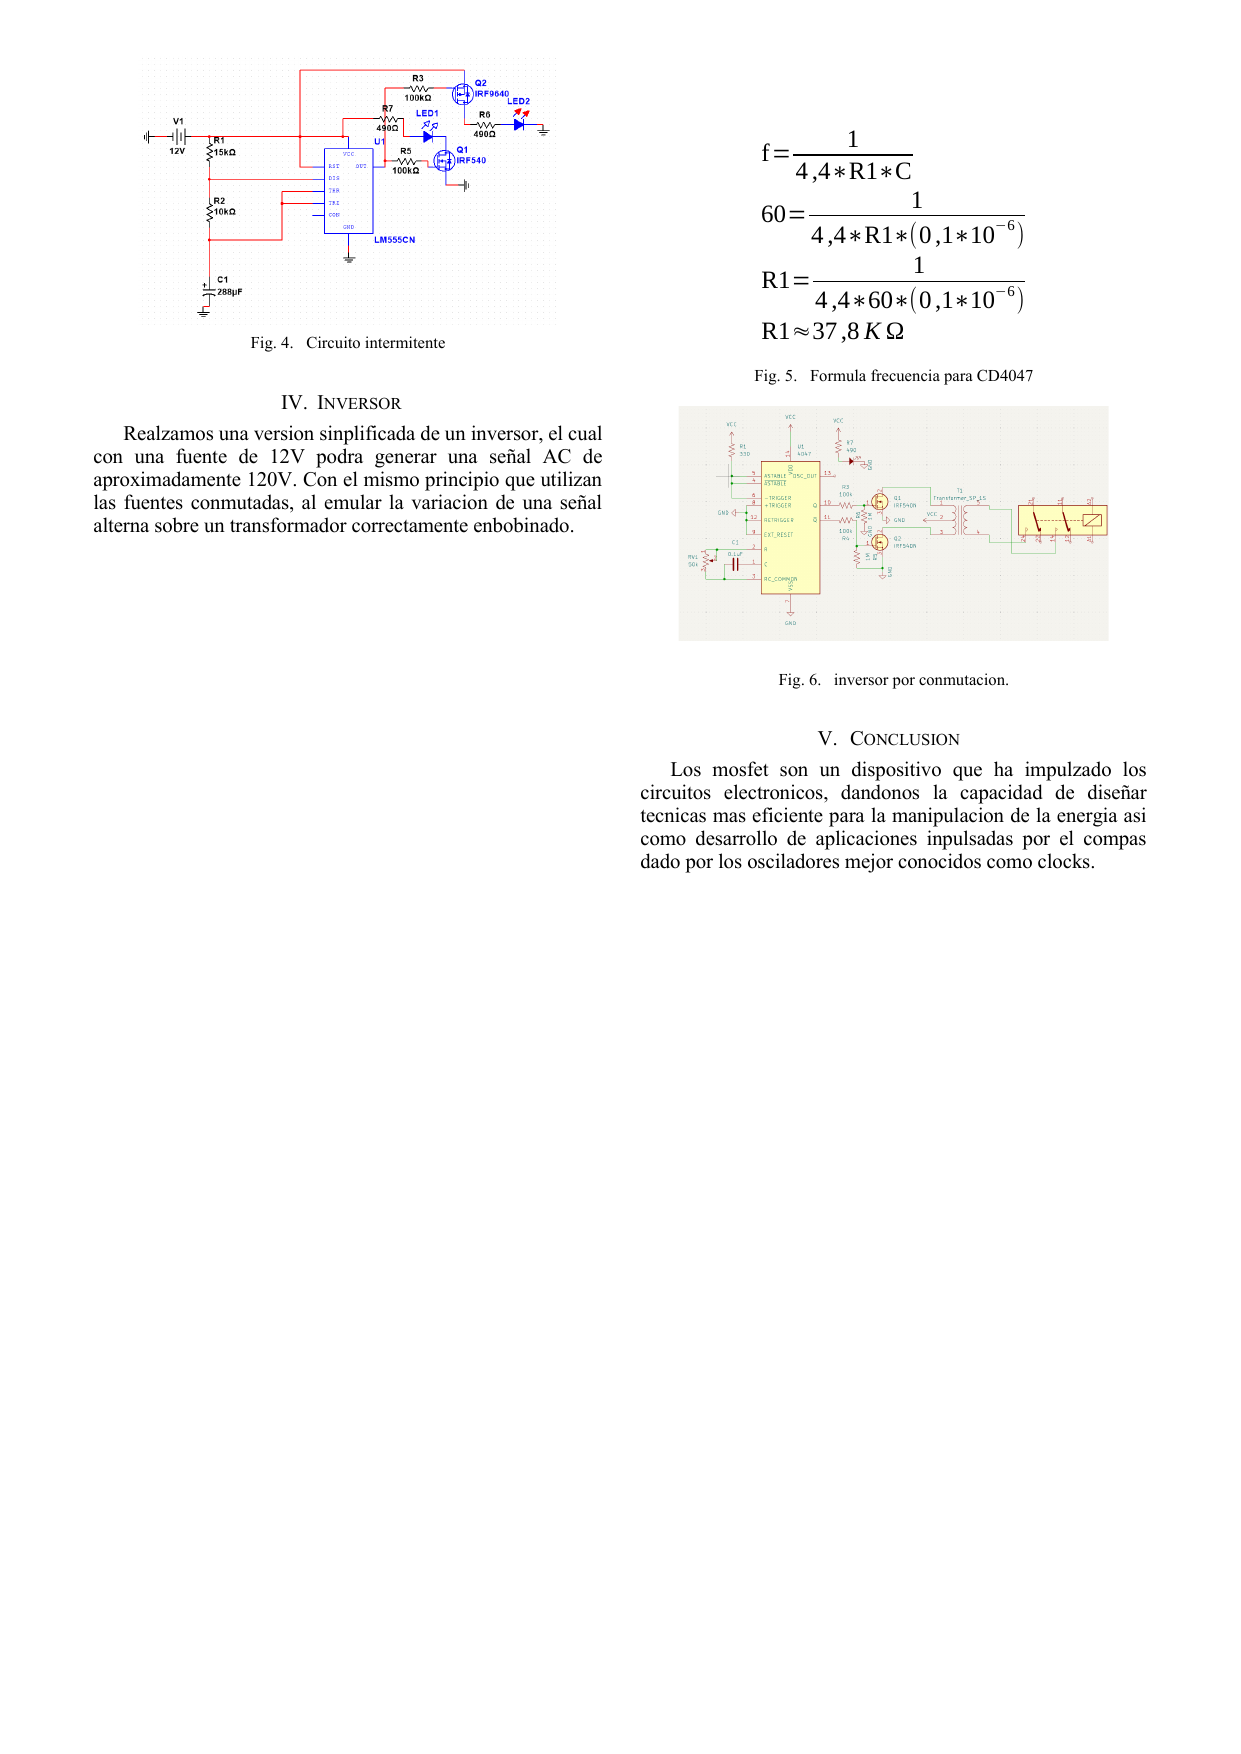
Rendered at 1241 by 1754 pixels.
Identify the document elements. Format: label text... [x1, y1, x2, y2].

picture [138, 56, 558, 325]
text Los mosfet son un dispositivo que ha impulzado los circuitos electronicos, dandonos la capacidad de diseñar tecnicas mas eficiente para la manipulacion de la energia asi como desarrollo de aplicaciones inpulsadas por el compas dado por los osciladores mejor conocidos como clocks. [640, 759, 1147, 873]
list Circuito intermitente [93, 64, 603, 352]
picture [678, 406, 1109, 641]
subtitle Conclusion [640, 726, 1147, 750]
subtitle Inversor [93, 390, 603, 414]
text Realzamos una version sinplificada de un inversor, el cual con una fuente de 12V podra generar una señal AC de aproximadamente 120V. Con el mismo principio que utilizan las fuentes conmutadas, al emular la variacion de una señal alterna sobre un transformador correctamente enbobinado. [93, 422, 603, 537]
list inversor por conmutacion. [640, 414, 1147, 689]
list Formula frecuencia para CD4047 [640, 135, 1147, 385]
